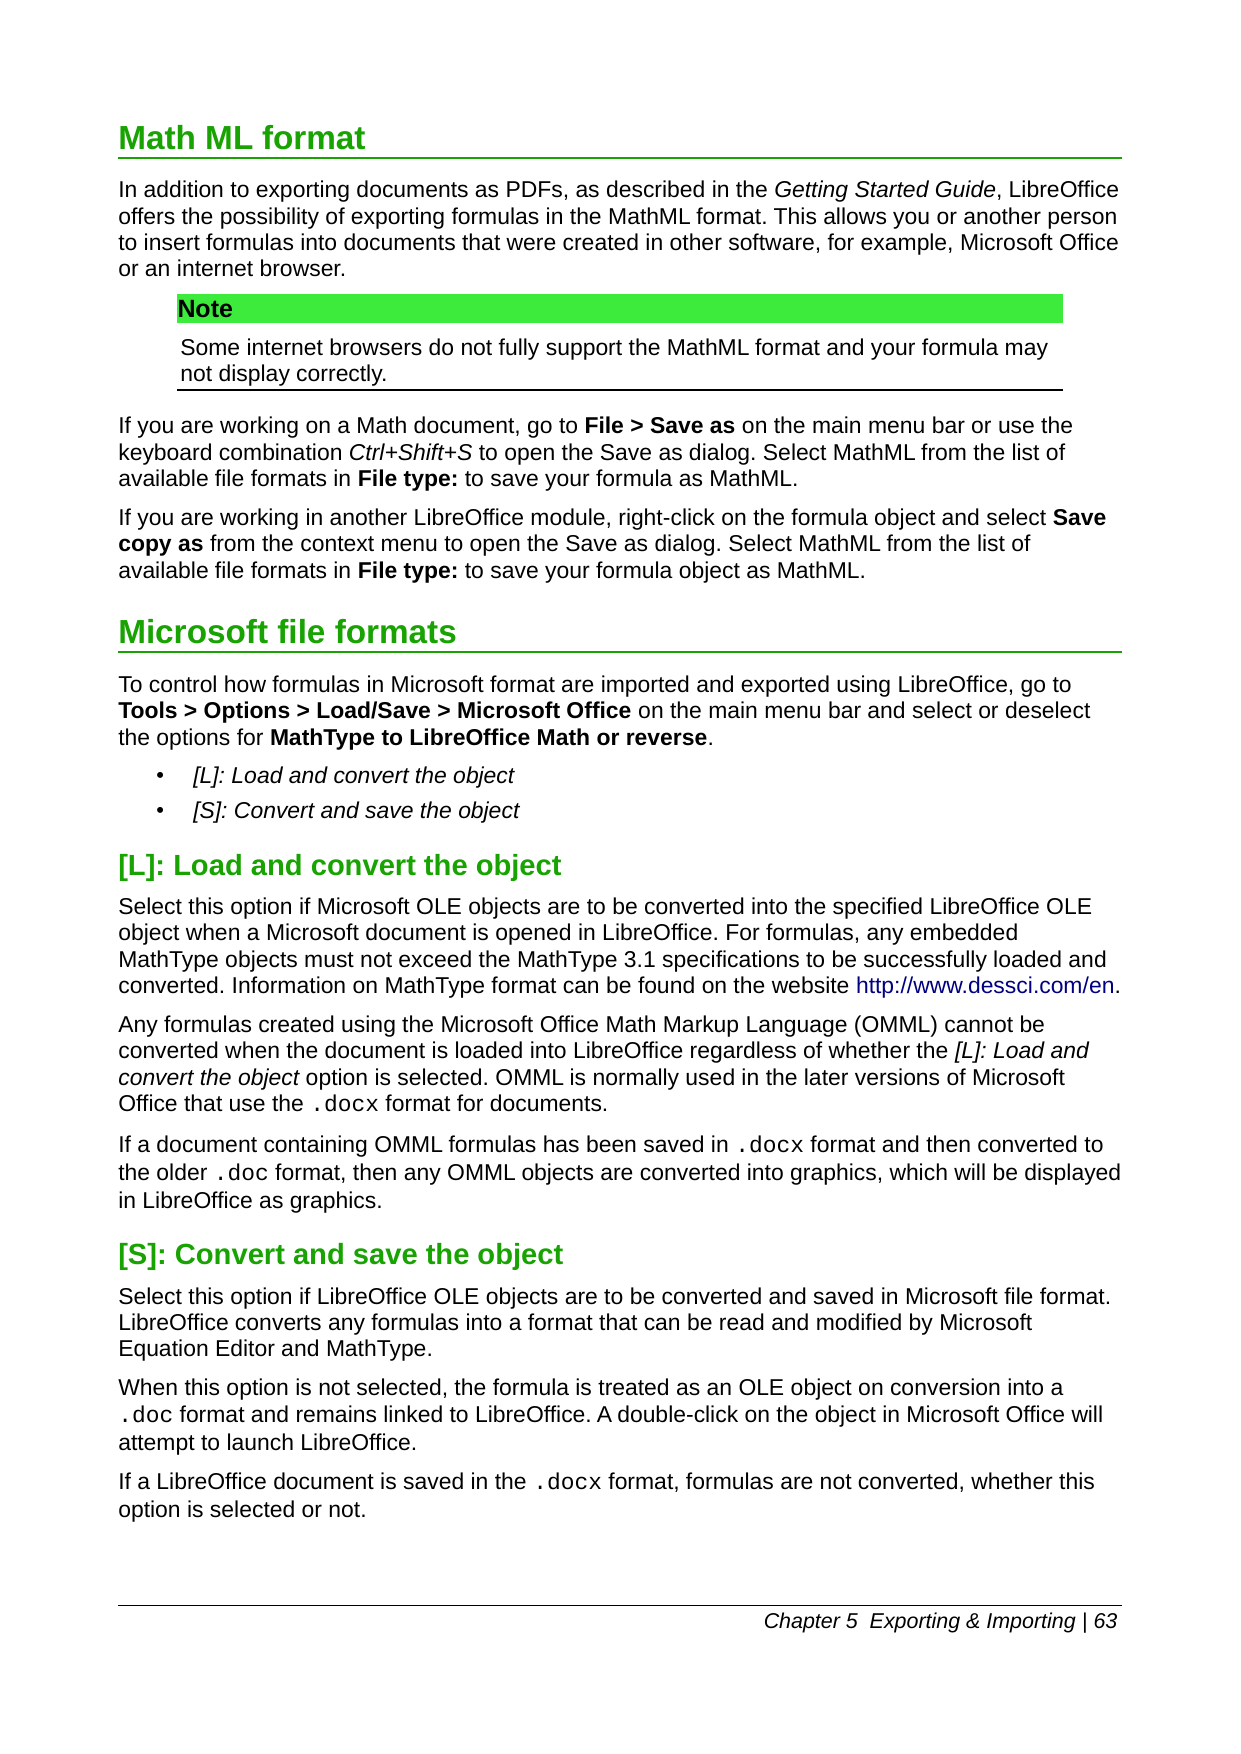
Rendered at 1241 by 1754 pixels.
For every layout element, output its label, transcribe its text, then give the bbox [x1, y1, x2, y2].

text If you are working on a Math document, go to File > Save as on the main menu bar or use the keyboard combination Ctrl+Shift+S to open the Save as dialog. Select MathML from the list of available file formats in File type: to save your formula as MathML. [118, 412, 1122, 491]
text If a LibreOffice document is saved in the .docx format, formulas are not converted, whether this option is selected or not. [118, 1468, 1122, 1522]
text To control how formulas in Microsoft format are imported and exported using LibreOffice, go to Tools > Options > Load/Save > Microsoft Office on the main menu bar and select or deselect the options for MathType to LibreOffice Math or reverse. [118, 671, 1122, 750]
text Any formulas created using the Microsoft Office Math Markup Language (OMML) cannot be converted when the document is loaded into LibreOffice regardless of whether the [L]: Load and convert the object option is selected. OMML is normally used in the later versions of Microsoft Office that use the .docx format for documents. [118, 1011, 1122, 1118]
text If you are working in another LibreOffice module, right-click on the formula object and select Save copy as from the context menu to open the Save as dialog. Select MathML from the list of available file formats in File type: to save your formula object as MathML. [118, 504, 1122, 583]
text Select this option if Microsoft OLE objects are to be converted into the specified LibreOffice OLE object when a Microsoft document is opened in LibreOffice. For formulas, any embedded MathType objects must not exceed the MathType 3.1 specifications to be successfully loaded and converted. Information on MathType format can be found on the website http://www.dessci.com/en. [118, 893, 1122, 998]
subtitle [S]: Convert and save the object [118, 1237, 1122, 1271]
subtitle Microsoft file formats [118, 612, 1122, 651]
text In addition to exporting documents as PDFs, as described in the Getting Started Guide, LibreOffice offers the possibility of exporting formulas in the MathML format. This allows you or another person to insert formulas into documents that were created in other software, for example, Microsoft Office or an internet browser. [118, 176, 1122, 282]
text If a document containing OMML formulas has been saved in .docx format and then converted to the older .doc format, then any OMML objects are converted into graphics, which will be displayed in LibreOffice as graphics. [118, 1131, 1122, 1214]
list [S]: Convert and save the object [156, 797, 1122, 824]
list [L]: Load and convert the object [156, 762, 1122, 789]
text Some internet browsers do not fully support the MathML format and your formula may not display correctly. [177, 331, 1063, 389]
text When this option is not selected, the formula is treated as an OLE object on conversion into a .doc format and remains linked to LibreOffice. A double-click on the object in Microsoft Office will attempt to launch LibreOffice. [118, 1374, 1122, 1455]
subtitle Math ML format [118, 118, 1122, 157]
text Select this option if LibreOffice OLE objects are to be converted and saved in Microsoft file format. LibreOffice converts any formulas into a format that can be read and modified by Microsoft Equation Editor and MathType. [118, 1283, 1122, 1362]
subtitle Note [177, 294, 1063, 323]
subtitle [L]: Load and convert the object [118, 847, 1122, 881]
